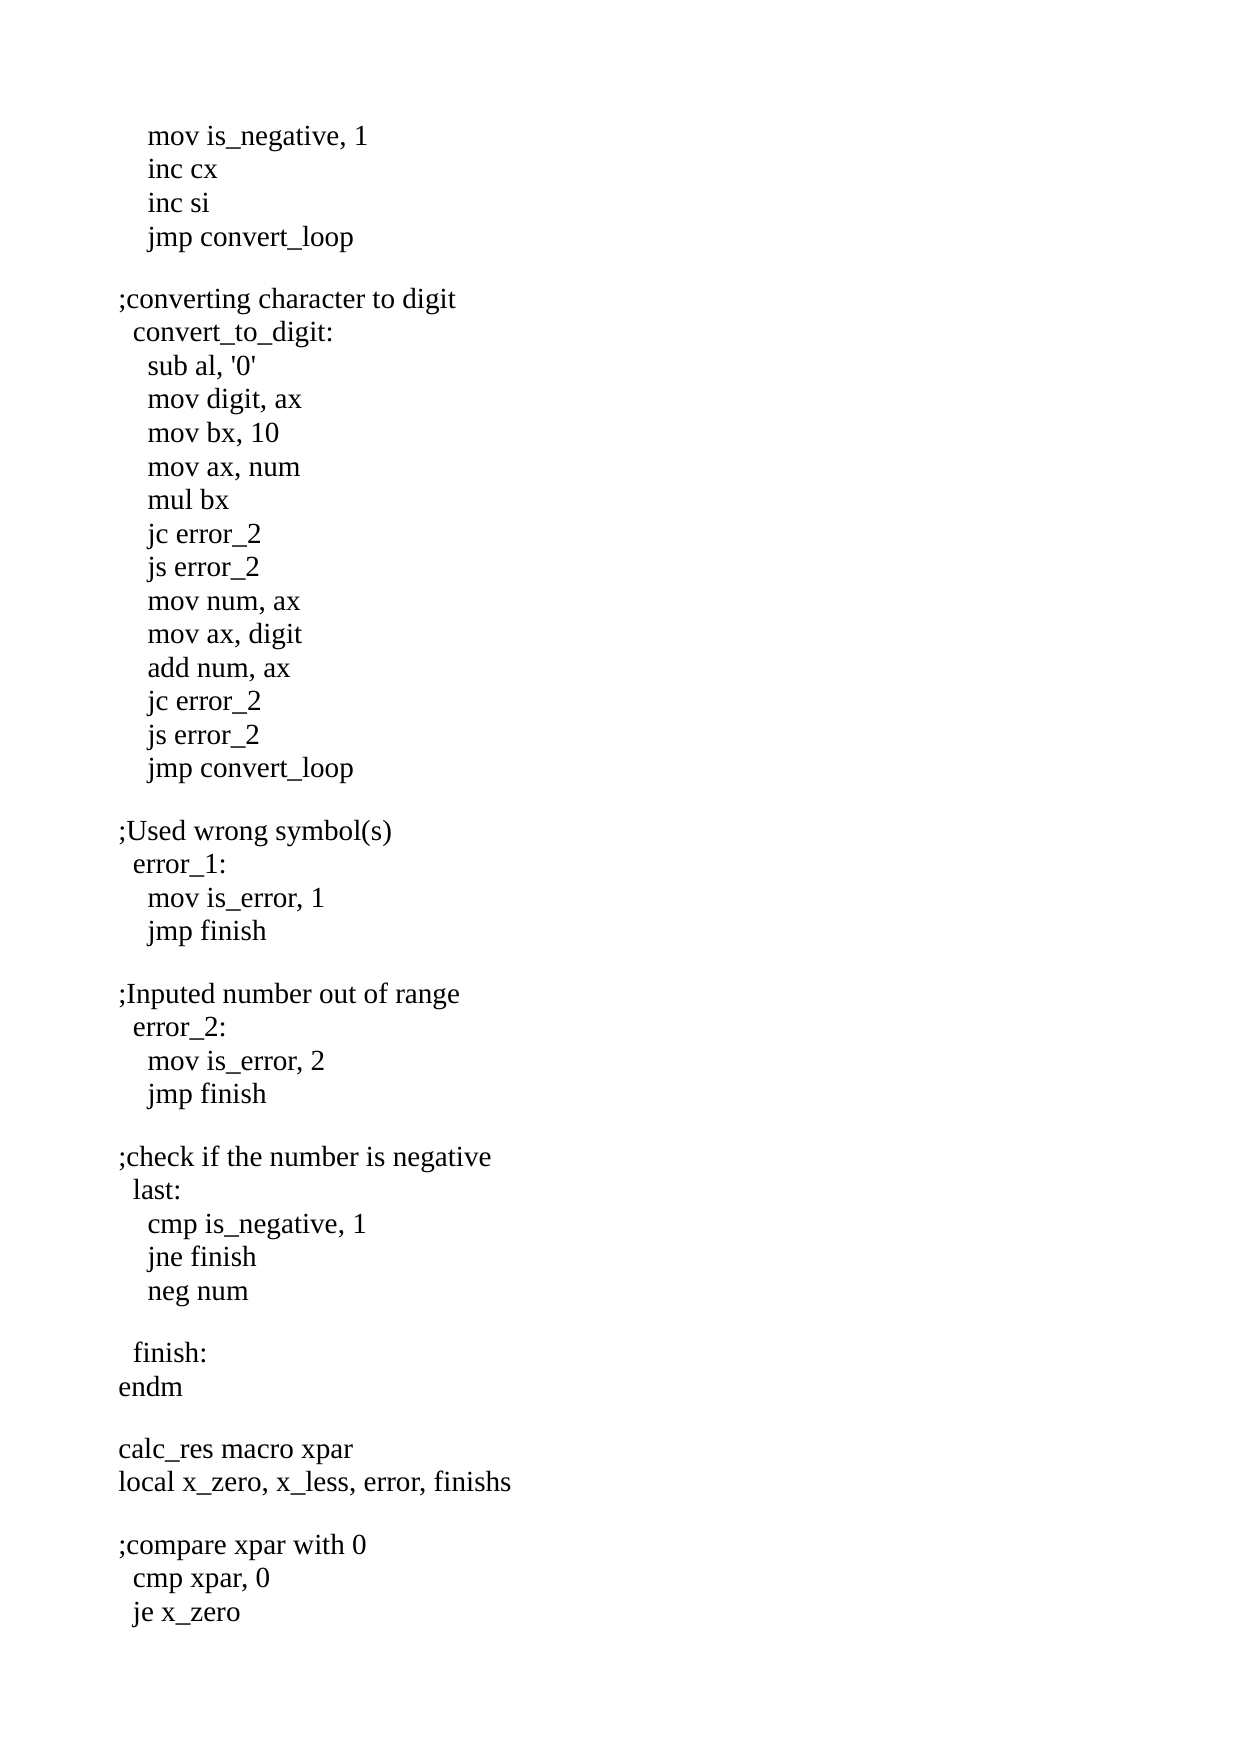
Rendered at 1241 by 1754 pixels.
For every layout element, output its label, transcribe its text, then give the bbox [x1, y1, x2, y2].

text finish: [118, 1335, 1122, 1369]
text convert_to_digit: [118, 314, 1122, 348]
text mov is_error, 2 [118, 1043, 1122, 1076]
text mov bx, 10 [118, 415, 1122, 449]
text jc error_2 [118, 683, 1122, 717]
text inc cx [118, 152, 1122, 185]
text ;Inputed number out of range [118, 976, 1122, 1009]
text add num, ax [118, 650, 1122, 683]
text mov num, ax [118, 583, 1122, 616]
text sub al, '0' [118, 348, 1122, 382]
text mov ax, digit [118, 616, 1122, 650]
text jc error_2 [118, 516, 1122, 549]
text error_1: [118, 846, 1122, 880]
text inc si [118, 185, 1122, 219]
text cmp xpar, 0 [118, 1560, 1122, 1594]
text ;converting character to digit [118, 281, 1122, 314]
text ;compare xpar with 0 [118, 1527, 1122, 1560]
text js error_2 [118, 717, 1122, 751]
text jmp finish [118, 913, 1122, 947]
text neg num [118, 1273, 1122, 1306]
text mov digit, ax [118, 382, 1122, 415]
text mov is_negative, 1 [118, 118, 1122, 152]
text ;check if the number is negative [118, 1139, 1122, 1172]
text jmp convert_loop [118, 751, 1122, 784]
text je x_zero [118, 1594, 1122, 1627]
text local x_zero, x_less, error, finishs [118, 1464, 1122, 1498]
text jne finish [118, 1239, 1122, 1273]
text mov is_error, 1 [118, 880, 1122, 913]
text cmp is_negative, 1 [118, 1206, 1122, 1239]
text calc_res macro xpar [118, 1431, 1122, 1464]
text jmp finish [118, 1076, 1122, 1110]
text js error_2 [118, 549, 1122, 583]
text error_2: [118, 1009, 1122, 1043]
text mul bx [118, 482, 1122, 516]
text last: [118, 1172, 1122, 1206]
text ;Used wrong symbol(s) [118, 813, 1122, 846]
text mov ax, num [118, 449, 1122, 482]
text endm [118, 1369, 1122, 1402]
text jmp convert_loop [118, 219, 1122, 252]
